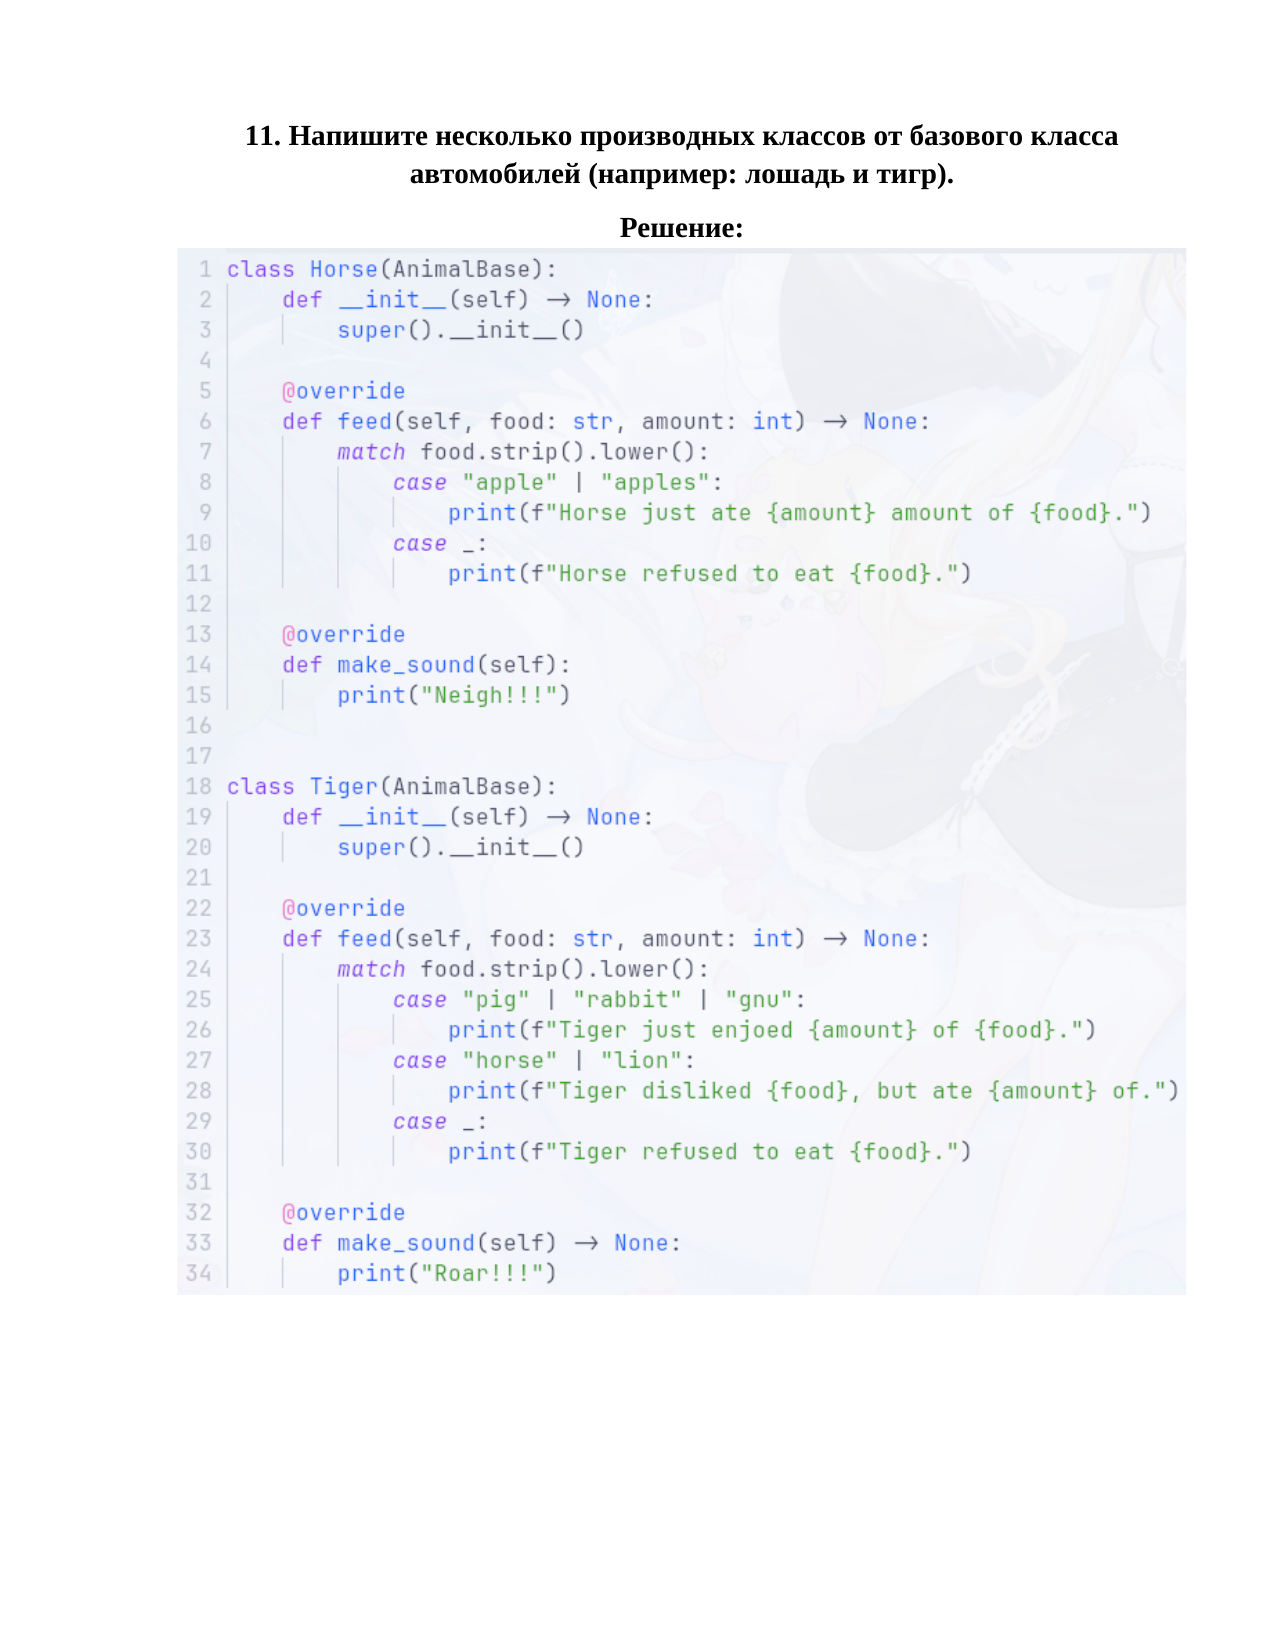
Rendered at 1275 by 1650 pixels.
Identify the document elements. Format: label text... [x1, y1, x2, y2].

text 11. Напишите несколько производных классов от базового класса автомобилей (например: лошадь и тигр). [177, 118, 1186, 190]
picture [177, 248, 1187, 1295]
text Решение: [177, 210, 1186, 243]
